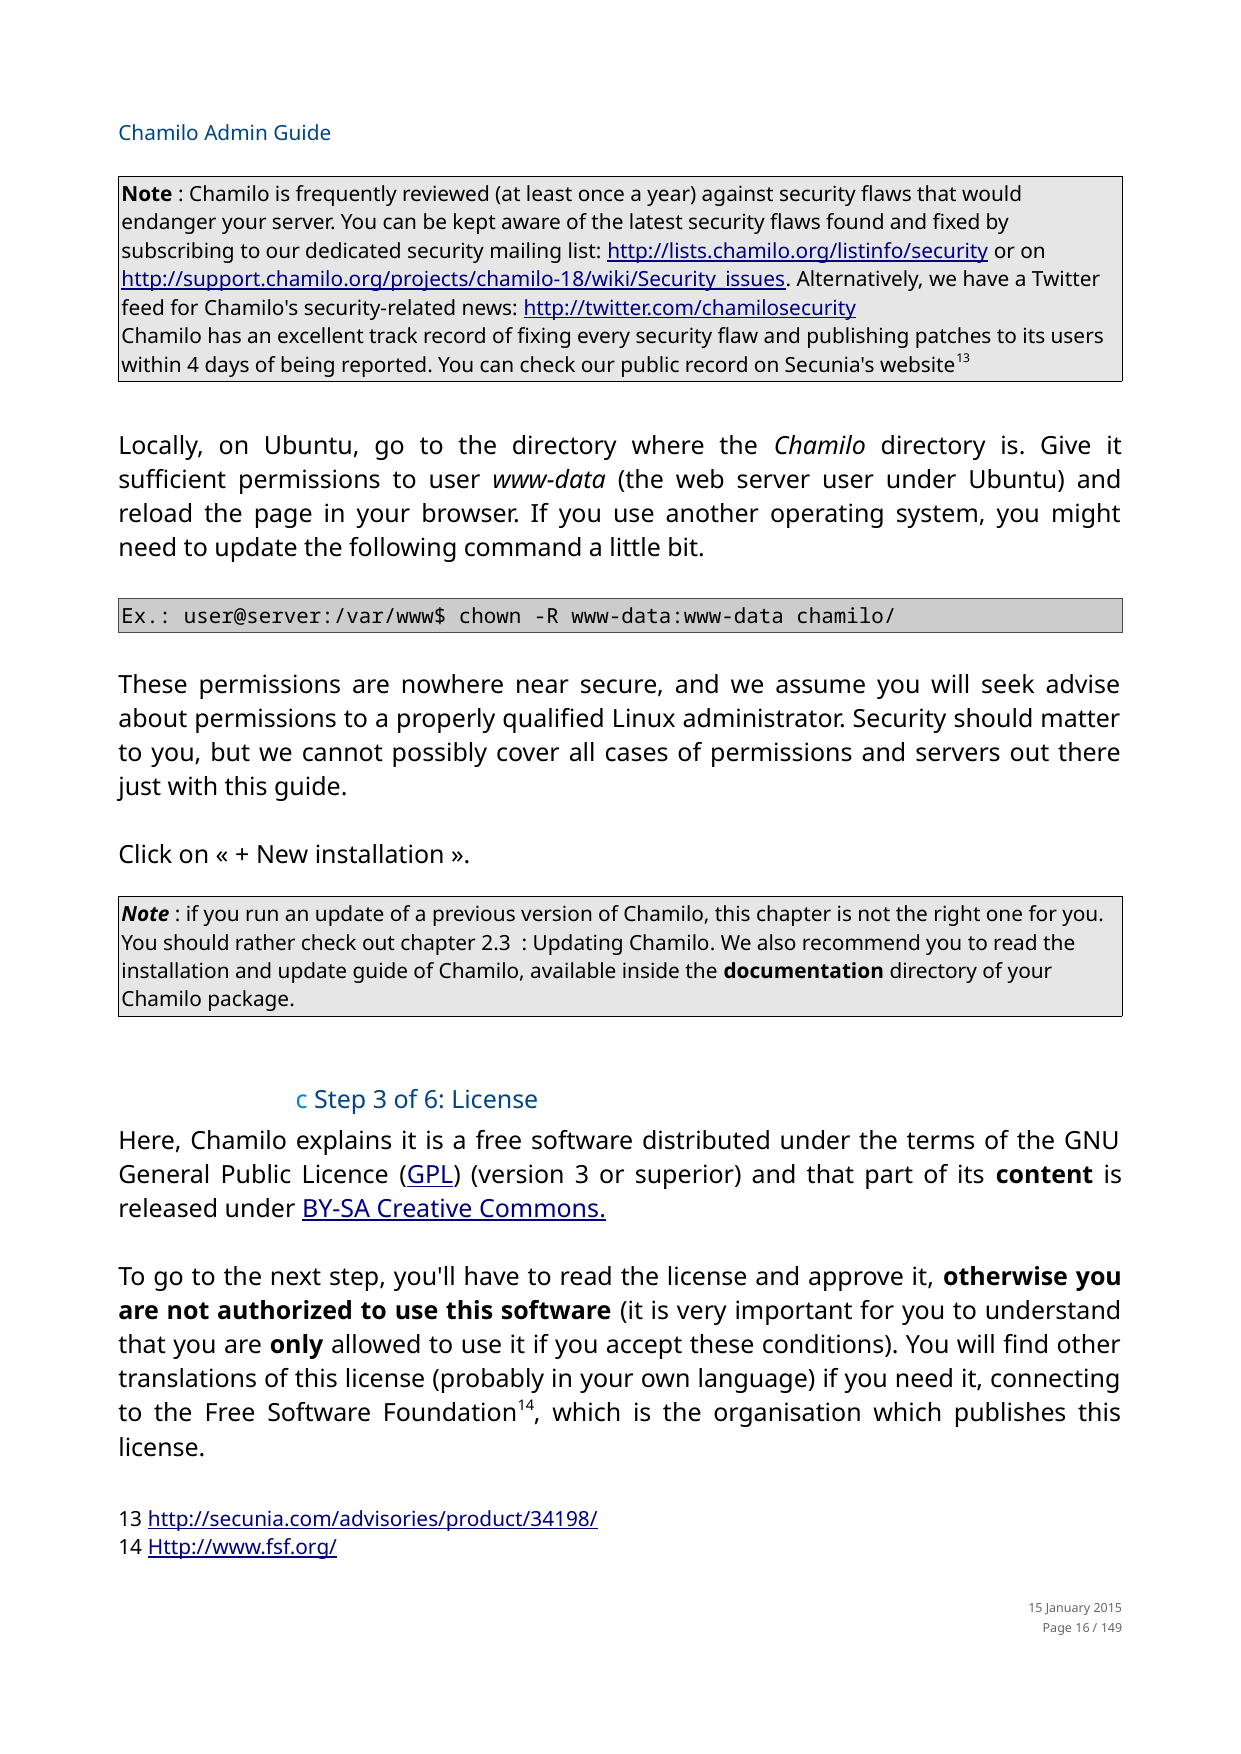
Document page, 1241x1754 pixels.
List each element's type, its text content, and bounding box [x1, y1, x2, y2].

text These permissions are nowhere near secure, and we assume you will seek advise about permissions to a properly qualified Linux administrator. Security should matter to you, but we cannot possibly cover all cases of permissions and servers out there just with this guide. [118, 667, 1122, 803]
subtitle Step 3 of 6: License [295, 1082, 1122, 1116]
text http://secunia.com/advisories/product/34198/ [118, 1504, 1122, 1532]
text Click on « + New installation ». [118, 837, 1122, 871]
text To go to the next step, you'll have to read the license and approve it, otherwise you are not authorized to use this software (it is very important for you to understand that you are only allowed to use it if you accept these conditions). You will find other translations of this license (probably in your own language) if you need it, connecting to the Free Software Foundation, which is the organisation which publishes this license. [118, 1259, 1122, 1463]
text Note : if you run an update of a previous version of Chamilo, this chapter is not the right one for you. You should rather check out chapter 2.3 : Updating Chamilo. We also recommend you to read the installation and update guide of Chamilo, available inside the documentation directory of your Chamilo package. [119, 897, 1122, 1016]
text Http://www.fsf.org/ [118, 1532, 1122, 1561]
text Here, Chamilo explains it is a free software distributed under the terms of the GNU General Public Licence (GPL) (version 3 or superior) and that part of its content is released under BY-SA Creative Commons. [118, 1123, 1122, 1225]
text Ex.: user@server:/var/www$ chown -R www-data:www-data chamilo/ [119, 599, 1122, 632]
text Note : Chamilo is frequently reviewed (at least once a year) against security flaws that would endanger your server. You can be kept aware of the latest security flaws found and fixed by subscribing to our dedicated security mailing list: http://lists.chamilo.org/listinfo/security or on http://support.chamilo.org/projects/chamilo-18/wiki/Security_issues. Alternatively, we have a Twitter feed for Chamilo's security-related news: http://twitter.com/chamilosecurity Chamilo has an excellent track record of fixing every security flaw and publishing patches to its users within 4 days of being reported. You can check our public record on Secunia's website [119, 177, 1122, 381]
text Locally, on Ubuntu, go to the directory where the Chamilo directory is. Give it sufficient permissions to user www-data (the web server user under Ubuntu) and reload the page in your browser. If you use another operating system, you might need to update the following command a little bit. [118, 428, 1122, 564]
